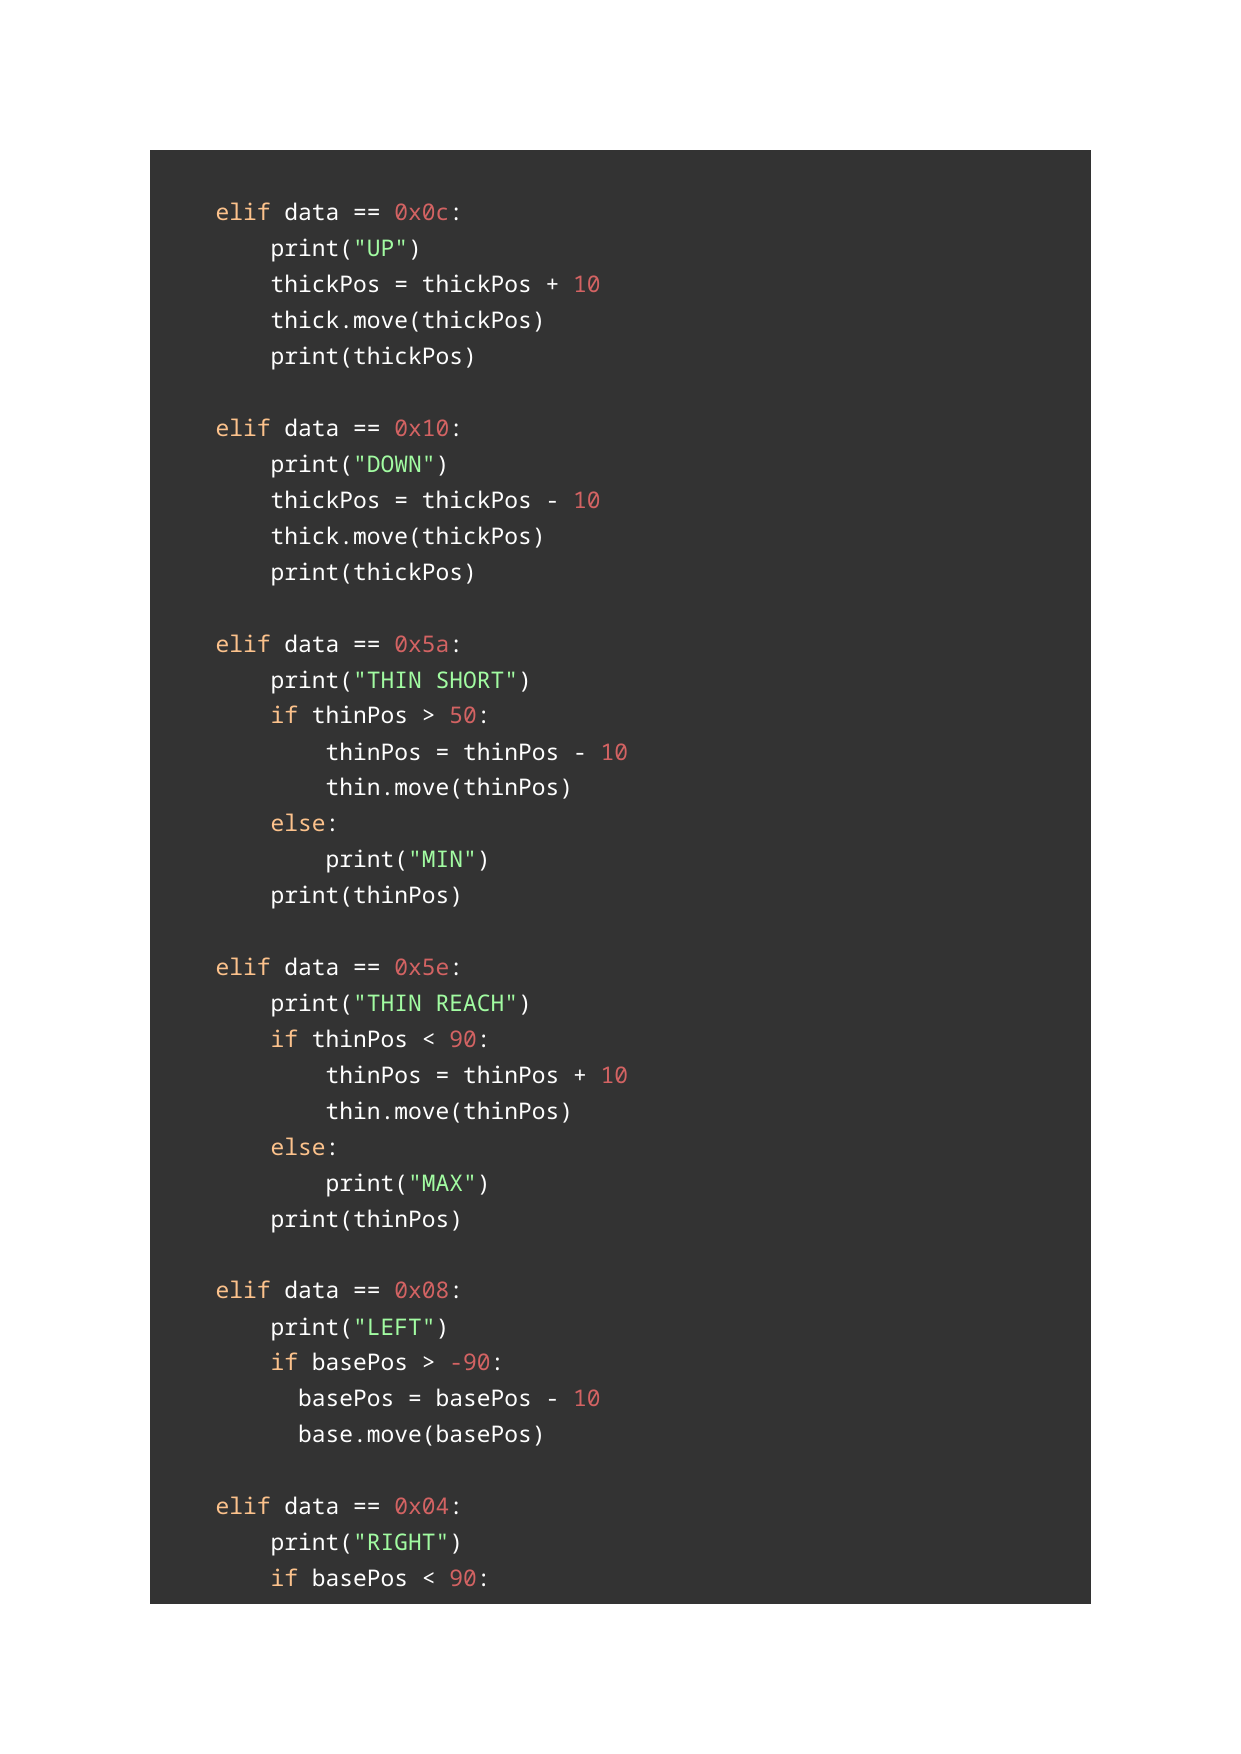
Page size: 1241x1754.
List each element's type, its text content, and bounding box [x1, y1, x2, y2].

table_header elif data == 0x0c: print("UP") thickPos = thickPos + 10 thick.move(thickPos) print(thickPos) elif data == 0x10: print("DOWN") thickPos = thickPos - 10 thick.move(thickPos) print(thickPos) elif data == 0x5a: print("THIN SHORT") if thinPos > 50: thinPos = thinPos - 10 thin.move(thinPos) else: print("MIN") print(thinPos) elif data == 0x5e: print("THIN REACH") if thinPos < 90: thinPos = thinPos + 10 thin.move(thinPos) else: print("MAX") print(thinPos) elif data == 0x08: print("LEFT") if basePos > -90: basePos = basePos - 10 base.move(basePos) elif data == 0x04: print("RIGHT") if basePos < 90: [150, 150, 1091, 1604]
